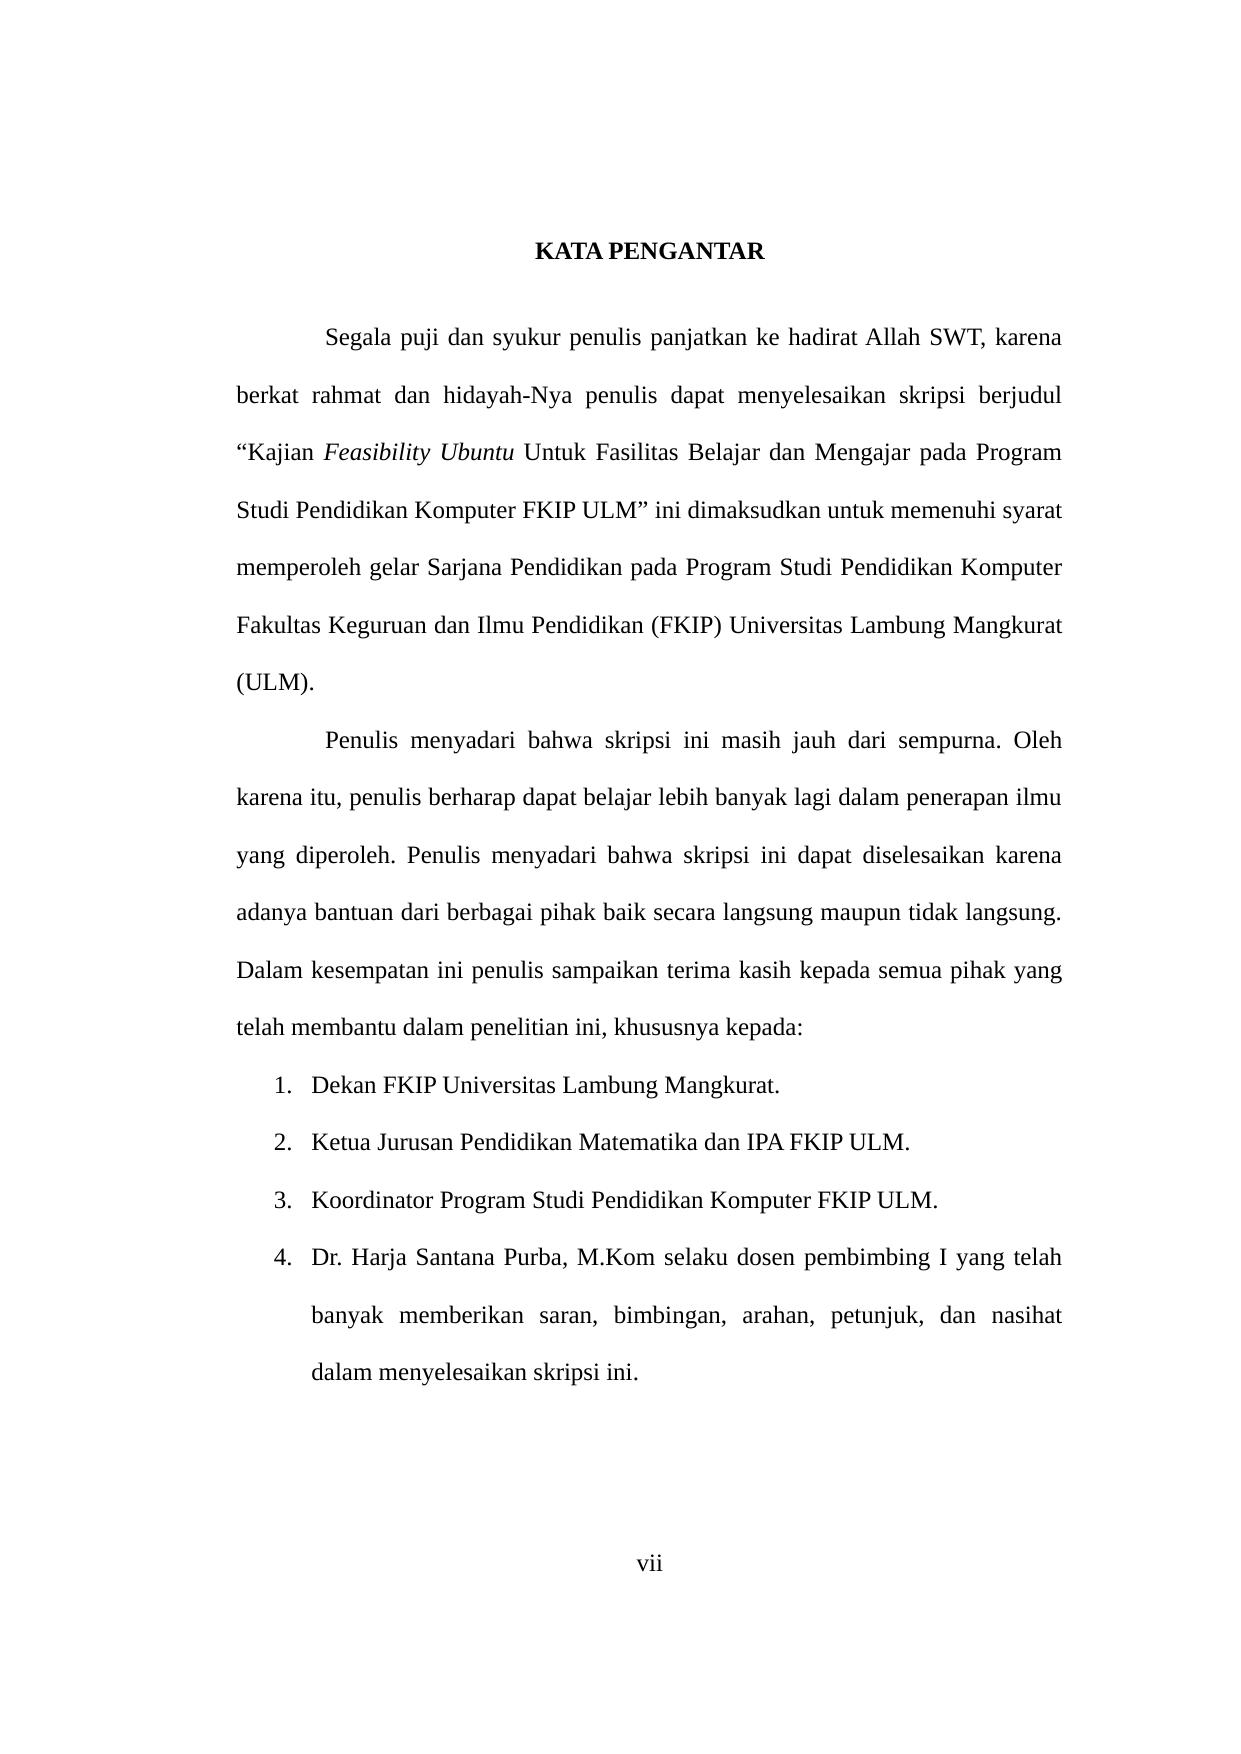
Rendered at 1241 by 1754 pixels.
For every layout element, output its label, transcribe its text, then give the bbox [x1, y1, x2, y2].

text Segala puji dan syukur penulis panjatkan ke hadirat Allah SWT, karena berkat rahmat dan hidayah-Nya penulis dapat menyelesaikan skripsi berjudul “Kajian Feasibility Ubuntu Untuk Fasilitas Belajar dan Mengajar pada Program Studi Pendidikan Komputer FKIP ULM” ini dimaksudkan untuk memenuhi syarat memperoleh gelar Sarjana Pendidikan pada Program Studi Pendidikan Komputer Fakultas Keguruan dan Ilmu Pendidikan (FKIP) Universitas Lambung Mangkurat (ULM). [236, 322, 1063, 696]
list Dr. Harja Santana Purba, M.Kom selaku dosen pembimbing I yang telah banyak memberikan saran, bimbingan, arahan, petunjuk, dan nasihat dalam menyelesaikan skripsi ini. [274, 1242, 1063, 1386]
list Koordinator Program Studi Pendidikan Komputer FKIP ULM. [274, 1185, 1063, 1214]
text Penulis menyadari bahwa skripsi ini masih jauh dari sempurna. Oleh karena itu, penulis berharap dapat belajar lebih banyak lagi dalam penerapan ilmu yang diperoleh. Penulis menyadari bahwa skripsi ini dapat diselesaikan karena adanya bantuan dari berbagai pihak baik secara langsung maupun tidak langsung. Dalam kesempatan ini penulis sampaikan terima kasih kepada semua pihak yang telah membantu dalam penelitian ini, khususnya kepada: [236, 725, 1063, 1041]
list Ketua Jurusan Pendidikan Matematika dan IPA FKIP ULM. [274, 1127, 1063, 1156]
subtitle KATA PENGANTAR [236, 236, 1063, 265]
list Dekan FKIP Universitas Lambung Mangkurat. [274, 1070, 1063, 1099]
